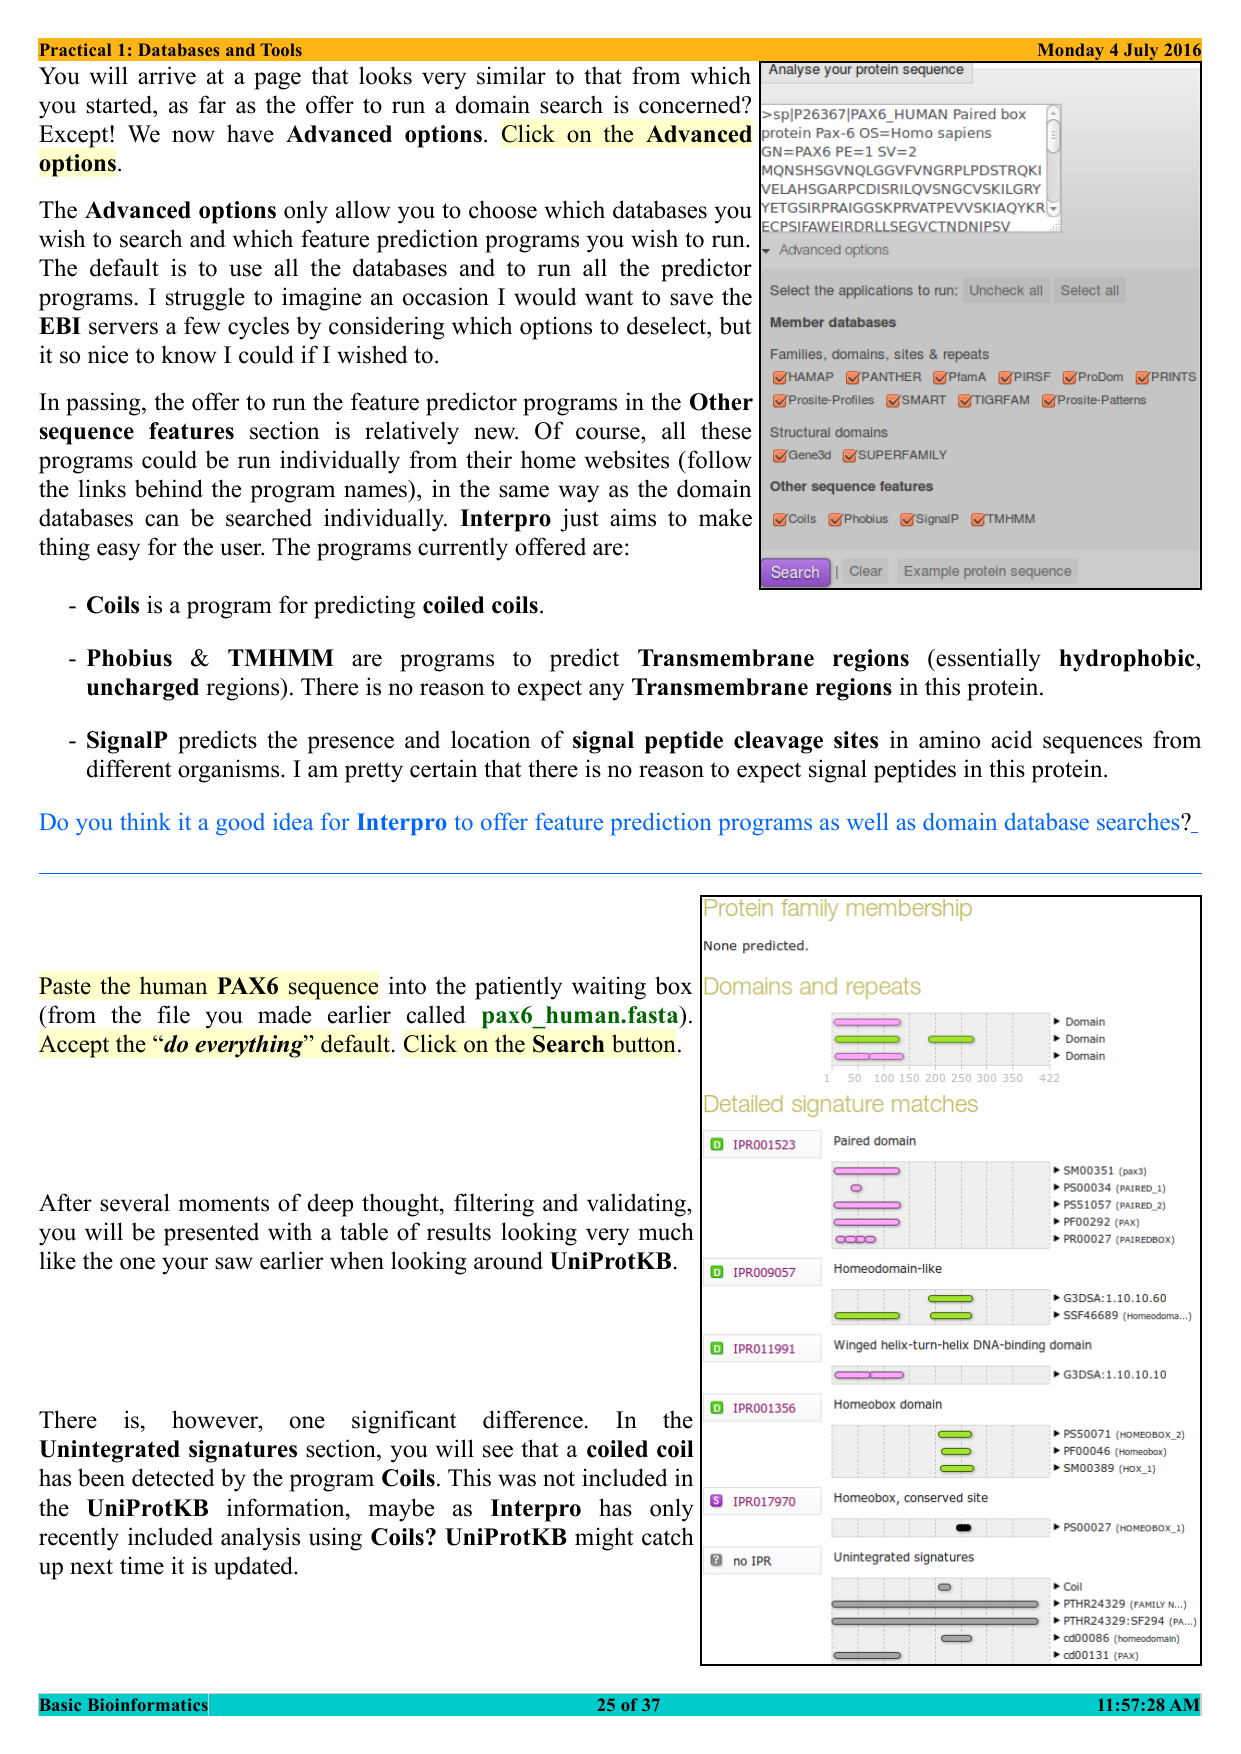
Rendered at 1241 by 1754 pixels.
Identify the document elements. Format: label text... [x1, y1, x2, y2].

text There is, however, one significant difference. In the Unintegrated signatures section, you will see that a coiled coil has been detected by the program Coils. This was not included in the UniProtKB information, maybe as Interpro has only recently included analysis using Coils? UniProtKB might catch up next time it is updated. [38, 1405, 700, 1579]
picture [761, 63, 1200, 588]
picture [702, 897, 1200, 1664]
text Paste the human PAX6 sequence into the patiently waiting box (from the file you made earlier called pax6_human.fasta). Accept the “do everything” default. Click on the Search button. [38, 971, 700, 1058]
text The Advanced options only allow you to choose which databases you wish to search and which feature prediction programs you wish to run. The default is to use all the databases and to run all the predictor programs. I struggle to imagine an occasion I would want to save the EBI servers a few cycles by considering which options to deselect, but it so nice to know I could if I wished to. [38, 194, 759, 369]
text In passing, the offer to run the feature predictor programs in the Other sequence features section is relatively new. Of course, all these programs could be run individually from their home websites (follow the links behind the program names), in the same way as the domain databases can be searched individually. Interpro just aims to make thing easy for the user. The programs currently offered are: [38, 387, 759, 561]
text After several moments of deep thought, filtering and validating, you will be presented with a table of results looking very much like the one your saw earlier when looking around UniProtKB. [38, 1188, 700, 1275]
text - Phobius & TMHMM are programs to predict Transmembrane regions (essentially hydrophobic, uncharged regions). There is no reason to expect any Transmembrane regions in this protein. [68, 643, 1202, 701]
text - SignalP predicts the presence and location of signal peptide cleavage sites in amino acid sequences from different organisms. I am pretty certain that there is no reason to expect signal peptides in this protein. [68, 725, 1202, 783]
text Do you think it a good idea for Interpro to offer feature prediction programs as well as domain database searches? [38, 807, 1202, 836]
text You will arrive at a page that looks very similar to that from which you started, as far as the offer to run a domain search is concerned? Except! We now have Advanced options. Click on the Advanced options. [38, 61, 759, 177]
text - Coils is a program for predicting coiled coils. [68, 590, 1202, 619]
